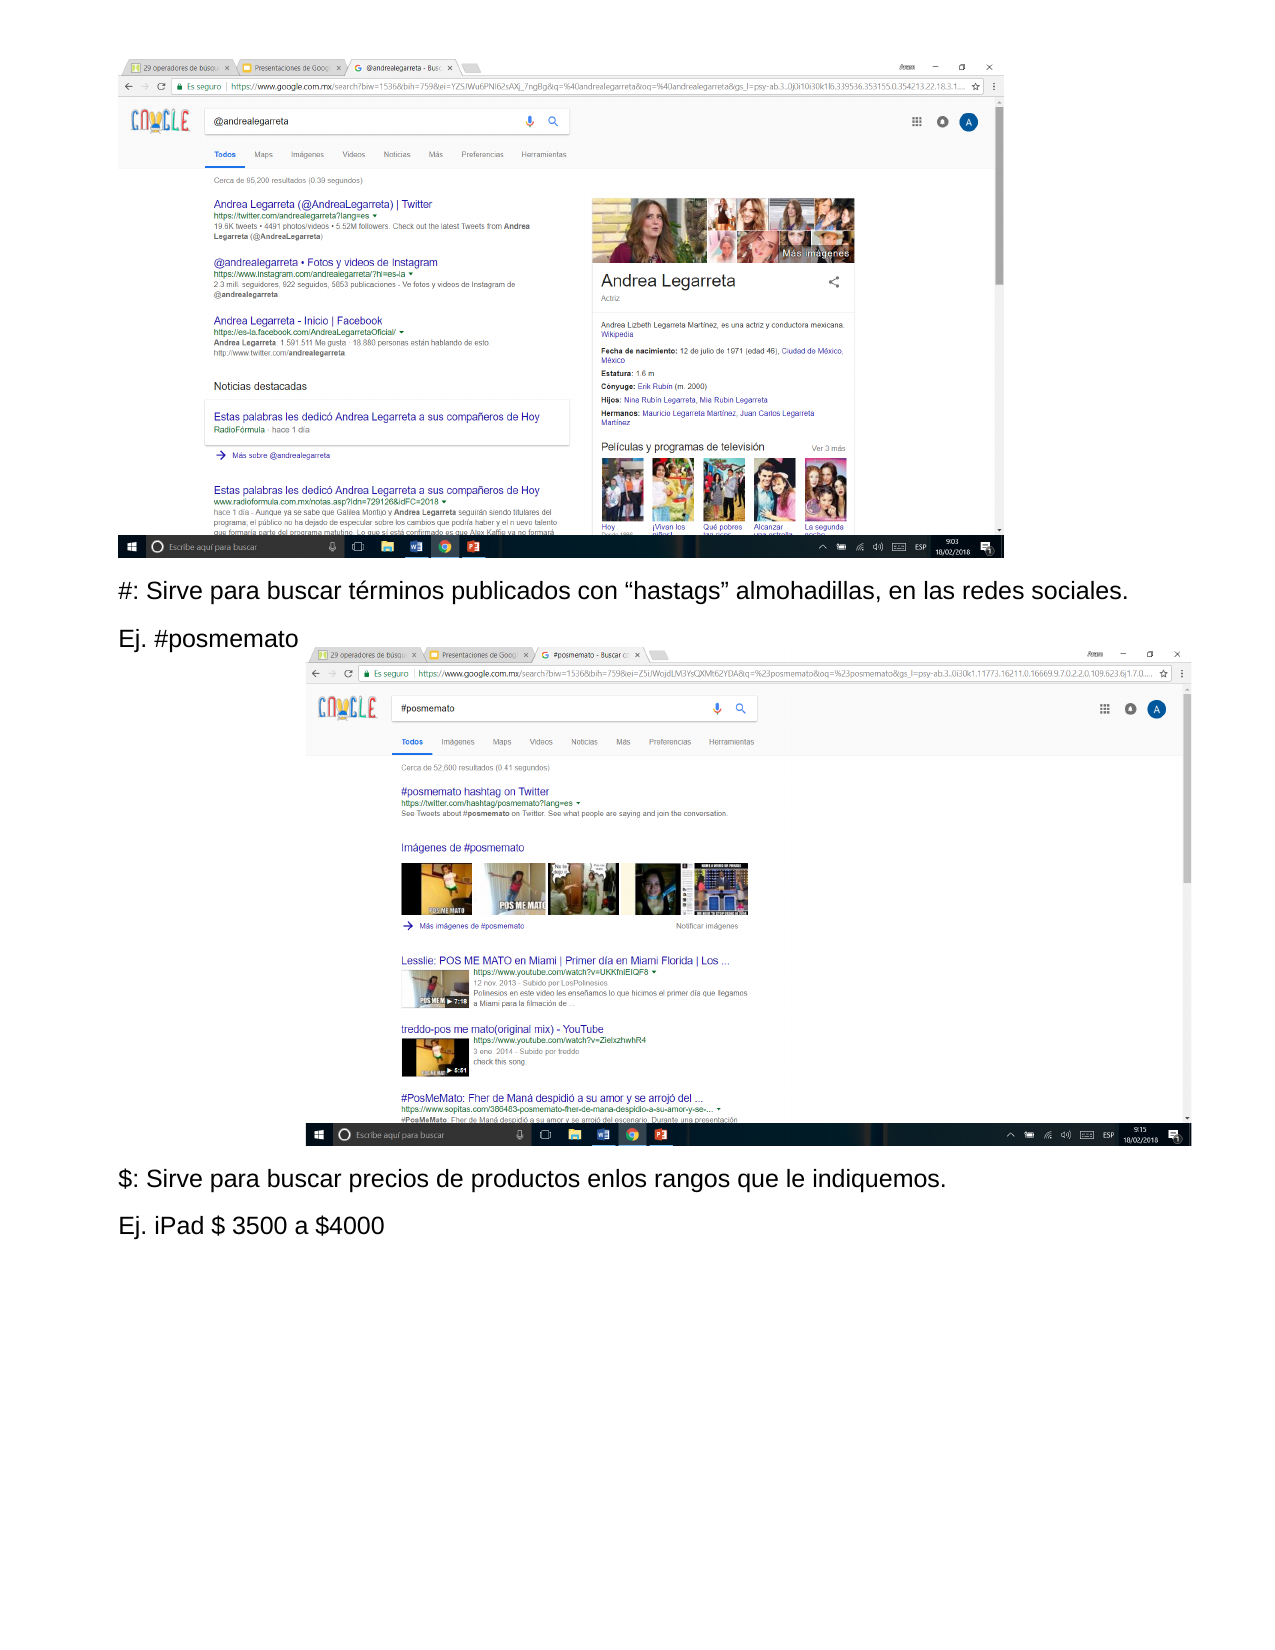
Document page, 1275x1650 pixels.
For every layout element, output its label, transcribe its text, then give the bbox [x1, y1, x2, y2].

text Ej. iPad $ 3500 a $4000 [118, 1211, 1205, 1240]
text $: Sirve para buscar precios de productos enlos rangos que le indiquemos. [118, 1164, 1205, 1193]
text Ej. #posmemato [118, 623, 1205, 1145]
text #: Sirve para buscar términos publicados con “hastags” almohadillas, en las redes sociales. [118, 576, 1205, 605]
